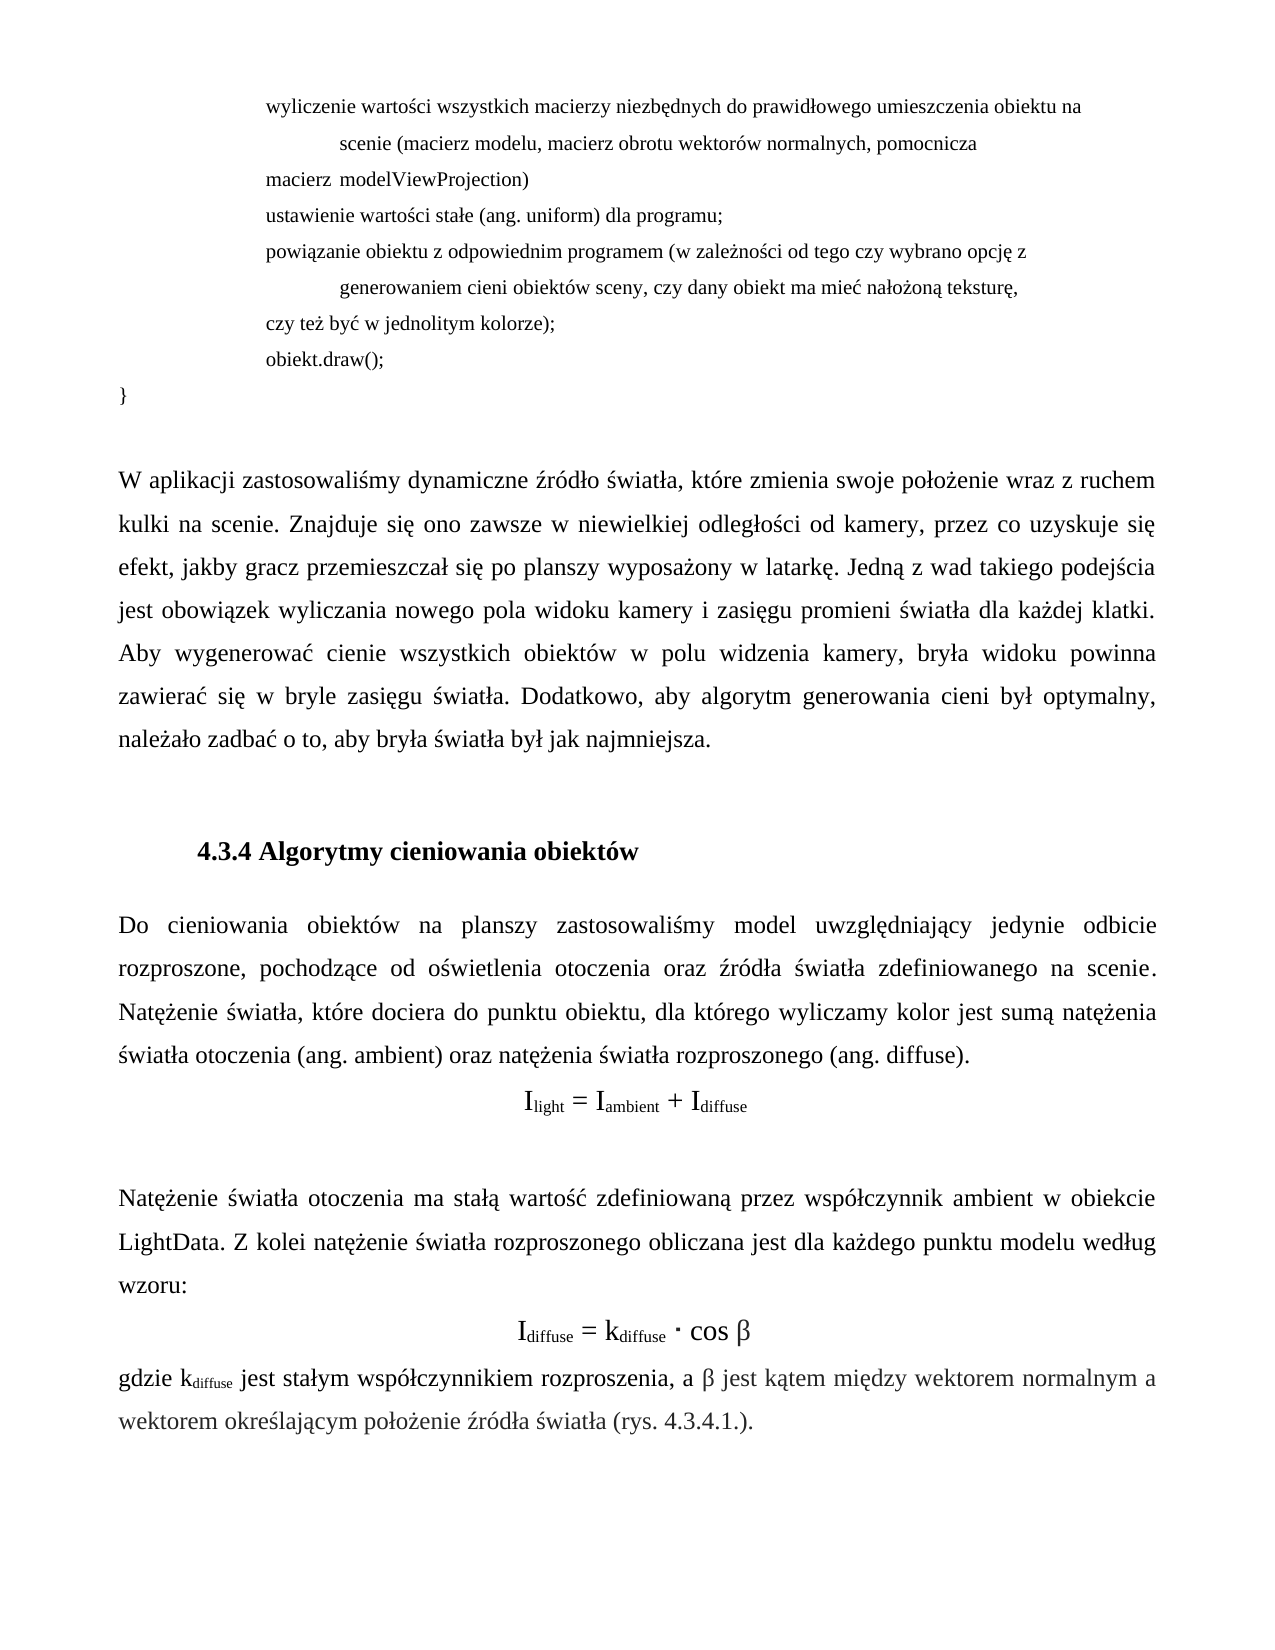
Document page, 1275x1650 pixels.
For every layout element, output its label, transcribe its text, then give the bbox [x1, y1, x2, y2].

text Natężenie światła otoczenia ma stałą wartość zdefiniowaną przez współczynnik ambient w obiekcie LightData. Z kolei natężenie światła rozproszonego obliczana jest dla każdego punktu modelu według wzoru: [118, 1183, 1157, 1298]
text Ilight = Iambient + Idiffuse [118, 1083, 1157, 1116]
text Do cieniowania obiektów na planszy zastosowaliśmy model uwzględniający jedynie odbicie rozproszone, pochodzące od oświetlenia otoczenia oraz źródła światła zdefiniowanego na scenie. Natężenie światła, które dociera do punktu obiektu, dla którego wyliczamy kolor jest sumą natężenia światła otoczenia (ang. ambient) oraz natężenia światła rozproszonego (ang. diffuse). [118, 910, 1157, 1068]
text Idiffuse = kdiffuse ᐧ cos β [118, 1313, 1157, 1346]
subtitle Algorytmy cieniowania obiektów [191, 836, 1157, 867]
text gdzie kdiffuse jest stałym współczynnikiem rozproszenia, a β jest kątem między wektorem normalnym a wektorem określającym położenie źródła światła (rys. 4.3.4.1.). [118, 1363, 1157, 1435]
text W aplikacji zastosowaliśmy dynamiczne źródło światła, które zmienia swoje położenie wraz z ruchem kulki na scenie. Znajduje się ono zawsze w niewielkiej odległości od kamery, przez co uzyskuje się efekt, jakby gracz przemieszczał się po planszy wyposażony w latarkę. Jedną z wad takiego podejścia jest obowiązek wyliczania nowego pola widoku kamery i zasięgu promieni światła dla każdej klatki. Aby wygenerować cienie wszystkich obiektów w polu widzenia kamery, bryła widoku powinna zawierać się w bryle zasięgu światła. Dodatkowo, aby algorytm generowania cieni był optymalny, należało zadbać o to, aby bryła światła był jak najmniejsza. [118, 466, 1157, 753]
text } [118, 383, 1157, 407]
text obiekt.draw(); [118, 347, 1157, 371]
text wyliczenie wartości wszystkich macierzy niezbędnych do prawidłowego umieszczenia obiektu na scenie (macierz modelu, macierz obrotu wektorów normalnych, pomocnicza macierz modelViewProjection) [118, 94, 1157, 191]
text ustawienie wartości stałe (ang. uniform) dla programu; [118, 203, 1157, 227]
text powiązanie obiektu z odpowiednim programem (w zależności od tego czy wybrano opcję z generowaniem cieni obiektów sceny, czy dany obiekt ma mieć nałożoną teksturę, czy też być w jednolitym kolorze); [118, 239, 1157, 335]
